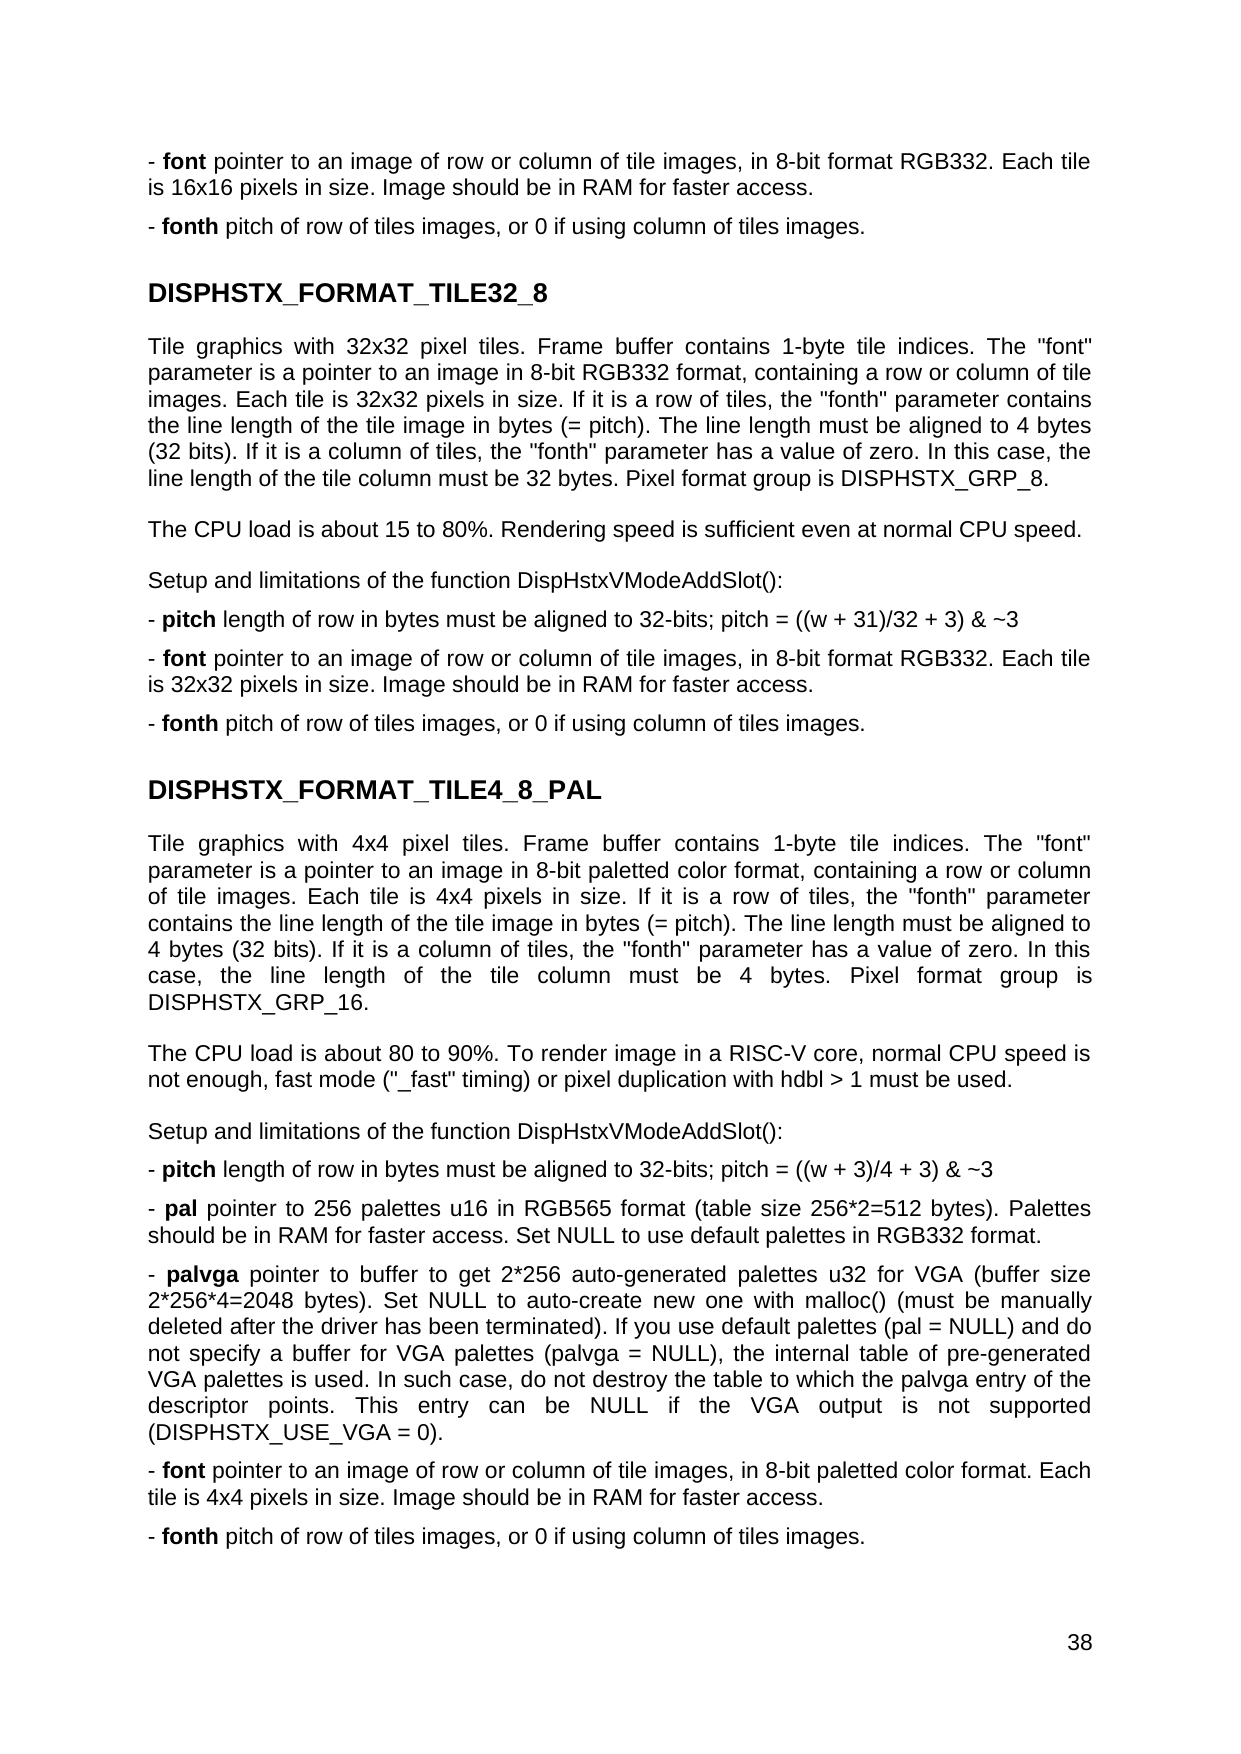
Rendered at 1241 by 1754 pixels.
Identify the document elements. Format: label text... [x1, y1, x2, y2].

text - font pointer to an image of row or column of tile images, in 8-bit format RGB332. Each tile is 32x32 pixels in size. Image should be in RAM for faster access. [148, 645, 1093, 698]
text - fonth pitch of row of tiles images, or 0 if using column of tiles images. [148, 213, 1093, 239]
text - font pointer to an image of row or column of tile images, in 8-bit paletted color format. Each tile is 4x4 pixels in size. Image should be in RAM for faster access. [148, 1457, 1093, 1510]
text Setup and limitations of the function DispHstxVModeAddSlot(): [148, 567, 1093, 594]
text Setup and limitations of the function DispHstxVModeAddSlot(): [148, 1118, 1093, 1144]
text - fonth pitch of row of tiles images, or 0 if using column of tiles images. [148, 710, 1093, 737]
text - fonth pitch of row of tiles images, or 0 if using column of tiles images. [148, 1523, 1093, 1549]
text - palvga pointer to buffer to get 2*256 auto-generated palettes u32 for VGA (buffer size 2*256*4=2048 bytes). Set NULL to auto-create new one with malloc() (must be manually deleted after the driver has been terminated). If you use default palettes (pal = NULL) and do not specify a buffer for VGA palettes (palvga = NULL), the internal table of pre-generated VGA palettes is used. In such case, do not destroy the table to which the palvga entry of the descriptor points. This entry can be NULL if the VGA output is not supported (DISPHSTX_USE_VGA = 0). [148, 1261, 1093, 1445]
text The CPU load is about 15 to 80%. Rendering speed is sufficient even at normal CPU speed. [148, 516, 1093, 542]
text The CPU load is about 80 to 90%. To render image in a RISC-V core, normal CPU speed is not enough, fast mode ("_fast" timing) or pixel duplication with hdbl > 1 must be used. [148, 1040, 1093, 1093]
text - pal pointer to 256 palettes u16 in RGB565 format (table size 256*2=512 bytes). Palettes should be in RAM for faster access. Set NULL to use default palettes in RGB332 format. [148, 1195, 1093, 1248]
text - font pointer to an image of row or column of tile images, in 8-bit format RGB332. Each tile is 16x16 pixels in size. Image should be in RAM for faster access. [148, 148, 1093, 200]
text Tile graphics with 32x32 pixel tiles. Frame buffer contains 1-byte tile indices. The "font" parameter is a pointer to an image in 8-bit RGB332 format, containing a row or column of tile images. Each tile is 32x32 pixels in size. If it is a row of tiles, the "fonth" parameter contains the line length of the tile image in bytes (= pitch). The line length must be aligned to 4 bytes (32 bits). If it is a column of tiles, the "fonth" parameter has a value of zero. In this case, the line length of the tile column must be 32 bytes. Pixel format group is DISPHSTX_GRP_8. [148, 333, 1093, 491]
subtitle DISPHSTX_FORMAT_TILE4_8_PAL [148, 774, 1093, 805]
text - pitch length of row in bytes must be aligned to 32-bits; pitch = ((w + 31)/32 + 3) & ~3 [148, 606, 1093, 633]
text - pitch length of row in bytes must be aligned to 32-bits; pitch = ((w + 3)/4 + 3) & ~3 [148, 1156, 1093, 1183]
text Tile graphics with 4x4 pixel tiles. Frame buffer contains 1-byte tile indices. The "font" parameter is a pointer to an image in 8-bit paletted color format, containing a row or column of tile images. Each tile is 4x4 pixels in size. If it is a row of tiles, the "fonth" parameter contains the line length of the tile image in bytes (= pitch). The line length must be aligned to 4 bytes (32 bits). If it is a column of tiles, the "fonth" parameter has a value of zero. In this case, the line length of the tile column must be 4 bytes. Pixel format group is DISPHSTX_GRP_16. [148, 830, 1093, 1015]
subtitle DISPHSTX_FORMAT_TILE32_8 [148, 277, 1093, 308]
